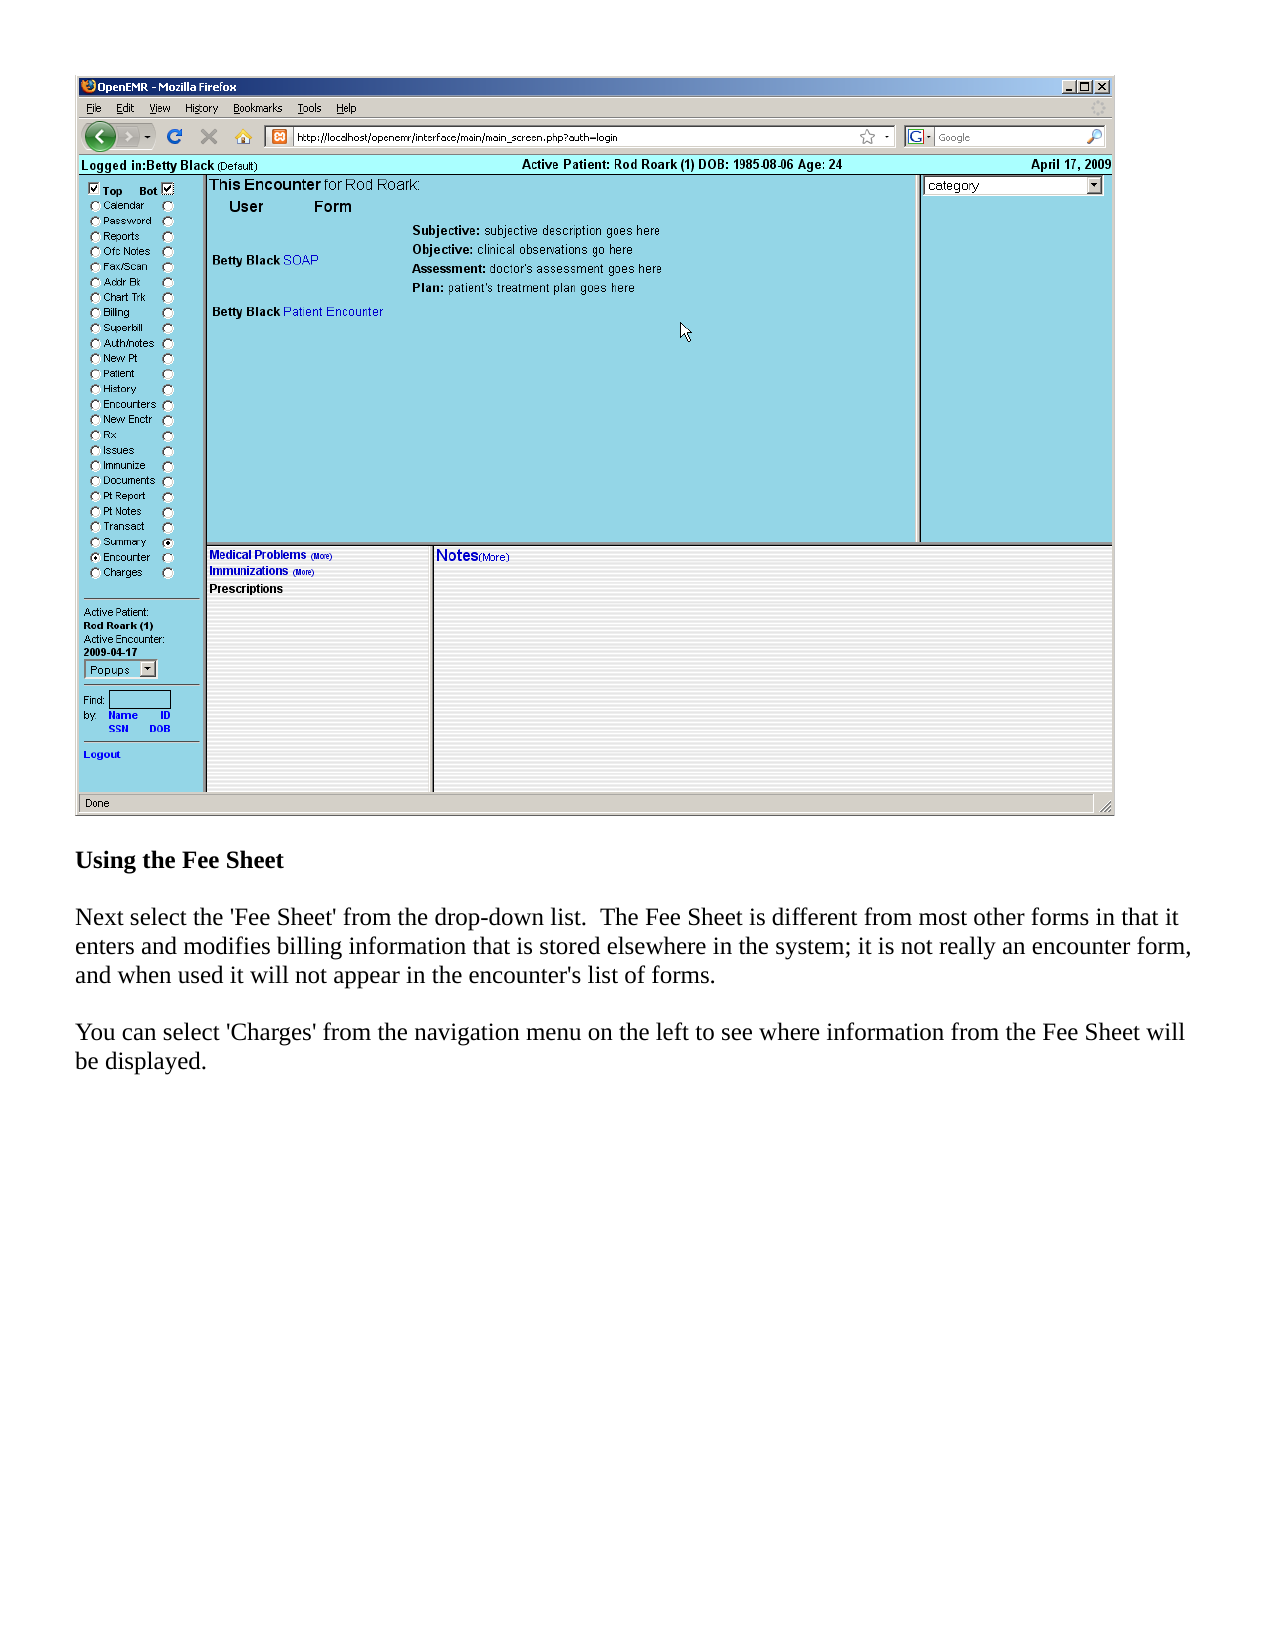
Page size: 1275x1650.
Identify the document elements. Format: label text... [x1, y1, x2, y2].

text You can select 'Charges' from the navigation menu on the left to see where information from the Fee Sheet will be displayed. [75, 1017, 1200, 1075]
text Using the Fee Sheet [75, 845, 1200, 873]
text Next select the 'Fee Sheet' from the drop-down list. The Fee Sheet is different from most other forms in that it enters and modifies billing information that is stored elsewhere in the system; it is not really an encounter form, and when used it will not appear in the encounter's list of forms. [75, 902, 1200, 988]
picture [75, 75, 1115, 816]
